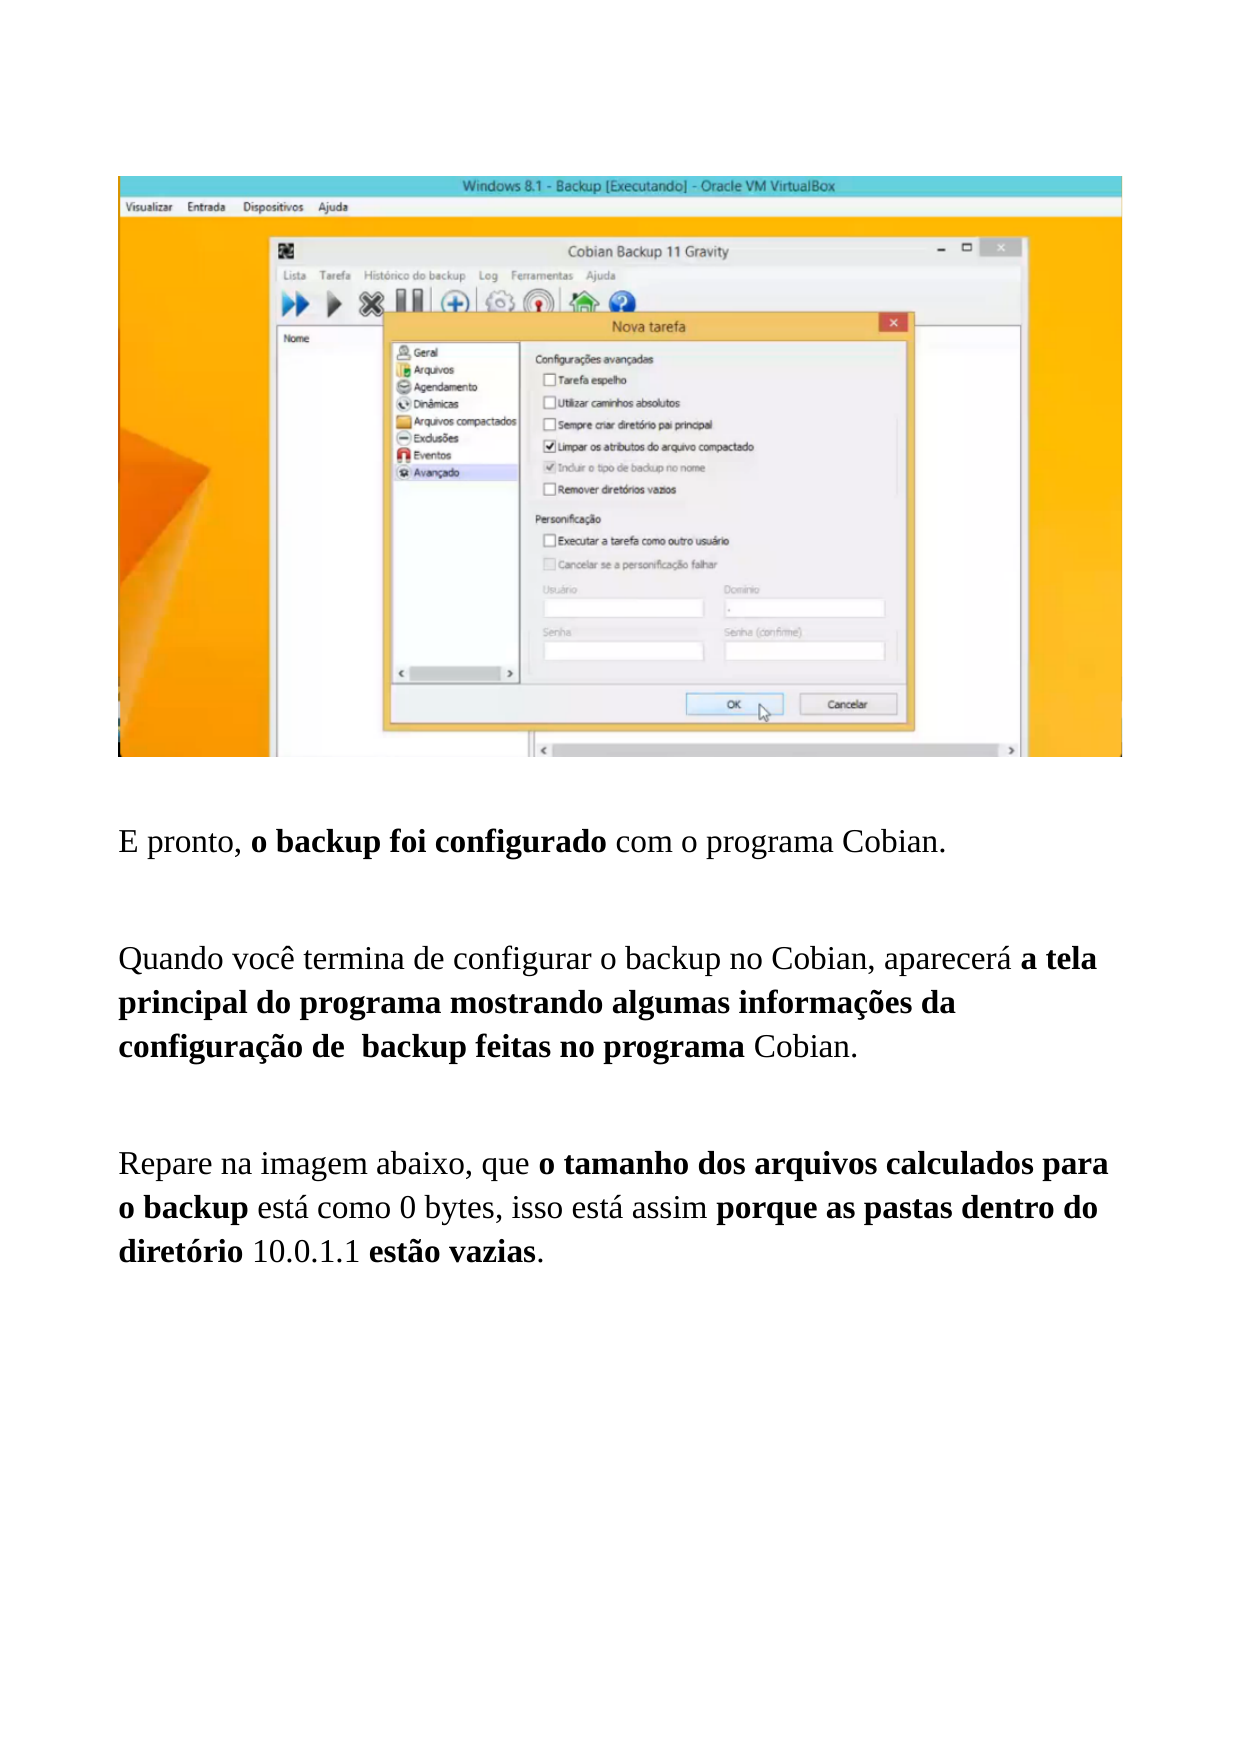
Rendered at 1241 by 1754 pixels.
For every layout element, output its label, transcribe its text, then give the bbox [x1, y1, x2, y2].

text Repare na imagem abaixo, que o tamanho dos arquivos calculados para o backup está como 0 bytes, isso está assim porque as pastas dentro do diretório 10.0.1.1 estão vazias. [118, 1144, 1122, 1270]
picture [118, 176, 1123, 757]
text Quando você termina de configurar o backup no Cobian, aparecerá a tela principal do programa mostrando algumas informações da configuração de backup feitas no programa Cobian. [118, 938, 1122, 1065]
text E pronto, o backup foi configurado com o programa Cobian. [118, 821, 1122, 859]
